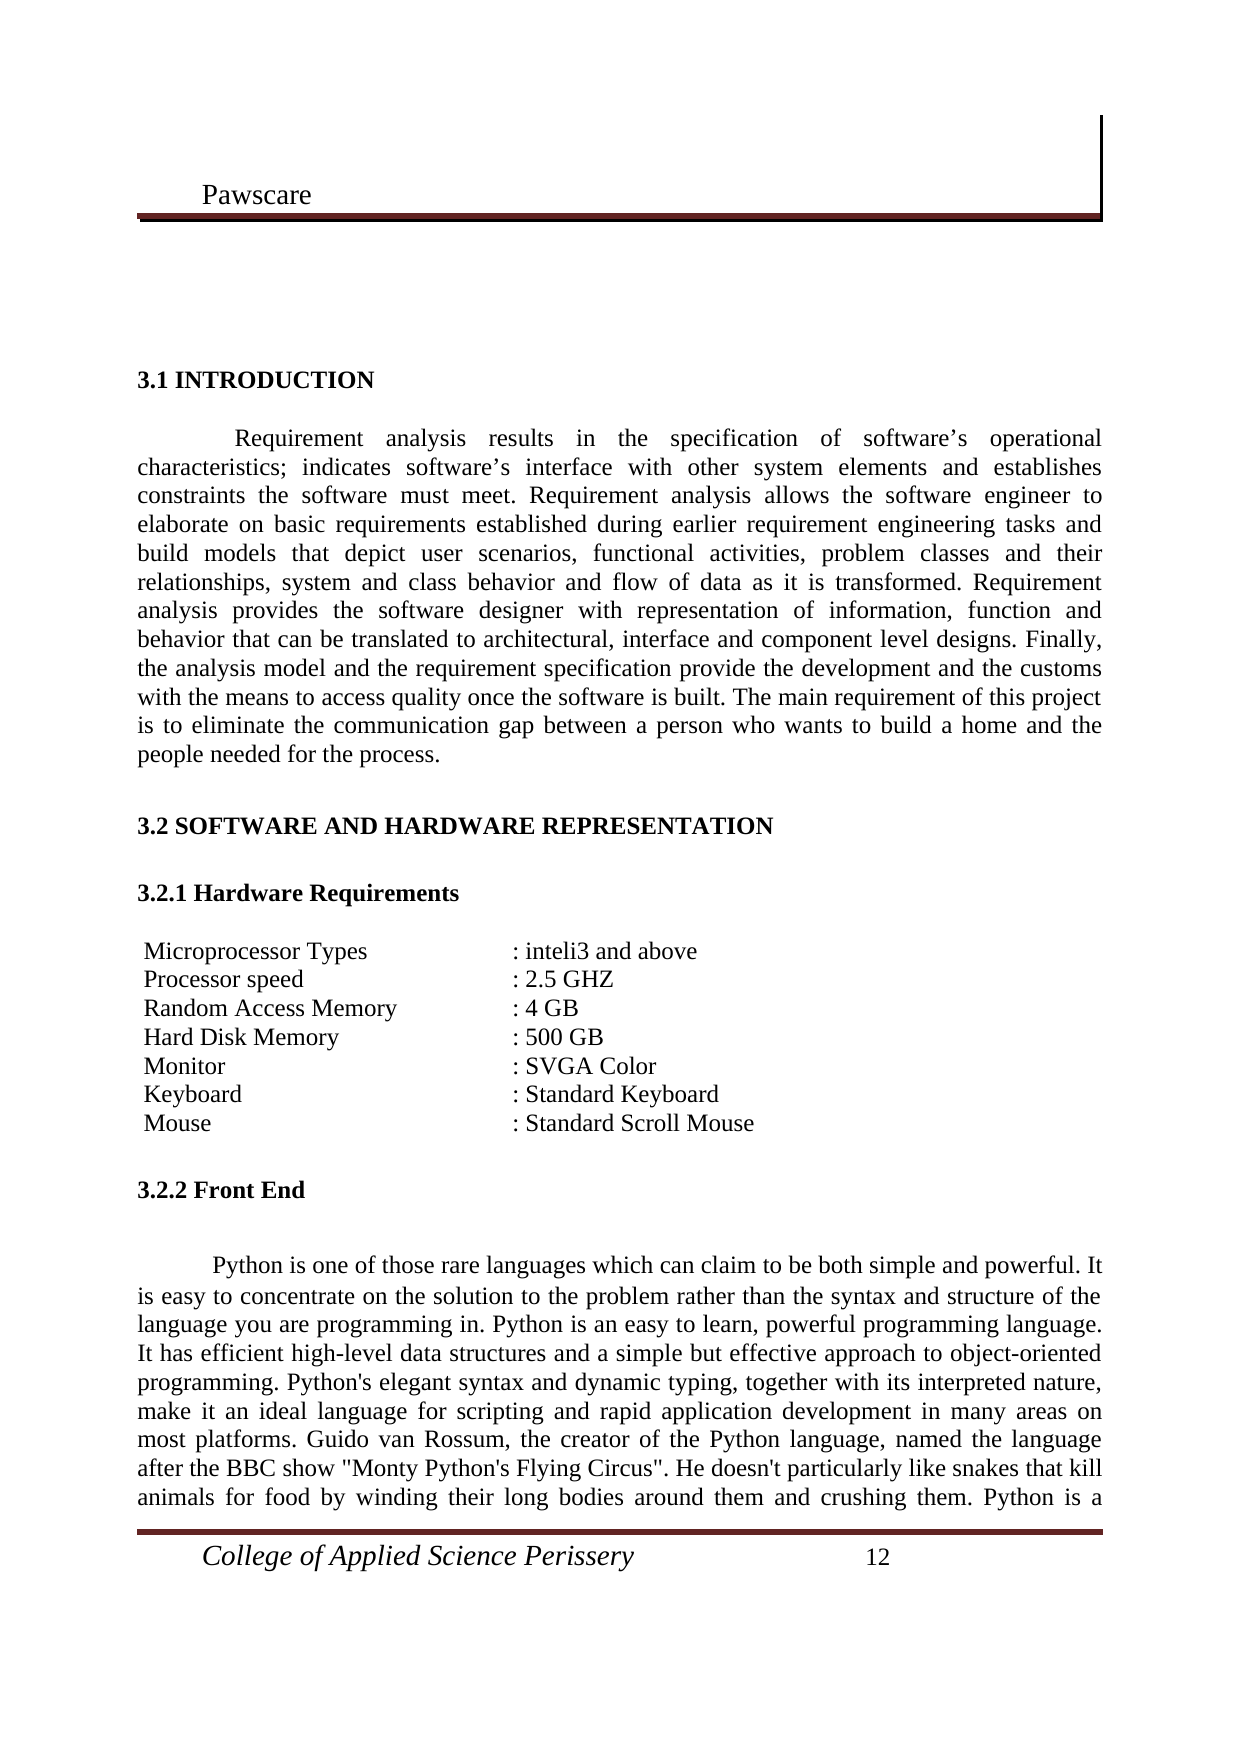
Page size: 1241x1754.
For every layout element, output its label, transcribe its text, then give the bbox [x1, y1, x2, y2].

text 3.1 INTRODUCTION [137, 366, 1103, 394]
text Processor speed : 2.5 GHZ [137, 964, 1103, 993]
text Monitor : SVGA Color [137, 1051, 1103, 1079]
text Hard Disk Memory : 500 GB [137, 1022, 1103, 1051]
text Keyboard : Standard Keyboard [137, 1079, 1103, 1108]
text Requirement analysis results in the specification of software’s operational characteristics; indicates software’s interface with other system elements and establishes constraints the software must meet. Requirement analysis allows the software engineer to elaborate on basic requirements established during earlier requirement engineering tasks and build models that depict user scenarios, functional activities, problem classes and their relationships, system and class behavior and flow of data as it is transformed. Requirement analysis provides the software designer with representation of information, function and behavior that can be translated to architectural, interface and component level designs. Finally, the analysis model and the requirement specification provide the development and the customs with the means to access quality once the software is built. The main requirement of this project is to eliminate the communication gap between a person who wants to build a home and the people needed for the process. [137, 423, 1103, 768]
text Random Access Memory : 4 GB [137, 993, 1103, 1022]
text 3.2.1 Hardware Requirements [137, 878, 1103, 907]
text 3.2.2 Front End [137, 1175, 1103, 1204]
text Python is one of those rare languages which can claim to be both simple and powerful. It is easy to concentrate on the solution to the problem rather than the syntax and structure of the language you are programming in. Python is an easy to learn, powerful programming language. It has efficient high-level data structures and a simple but effective approach to object-oriented programming. Python's elegant syntax and dynamic typing, together with its interpreted nature, make it an ideal language for scripting and rapid application development in many areas on most platforms. Guido van Rossum, the creator of the Python language, named the language after the BBC show "Monty Python's Flying Circus". He doesn't particularly like snakes that kill animals for food by winding their long bodies around them and crushing them. Python is a [137, 1242, 1103, 1511]
text Microprocessor Types : inteli3 and above [137, 936, 1103, 964]
text Mouse : Standard Scroll Mouse [137, 1108, 1103, 1137]
text 3.2 SOFTWARE AND HARDWARE REPRESENTATION [137, 811, 1103, 840]
